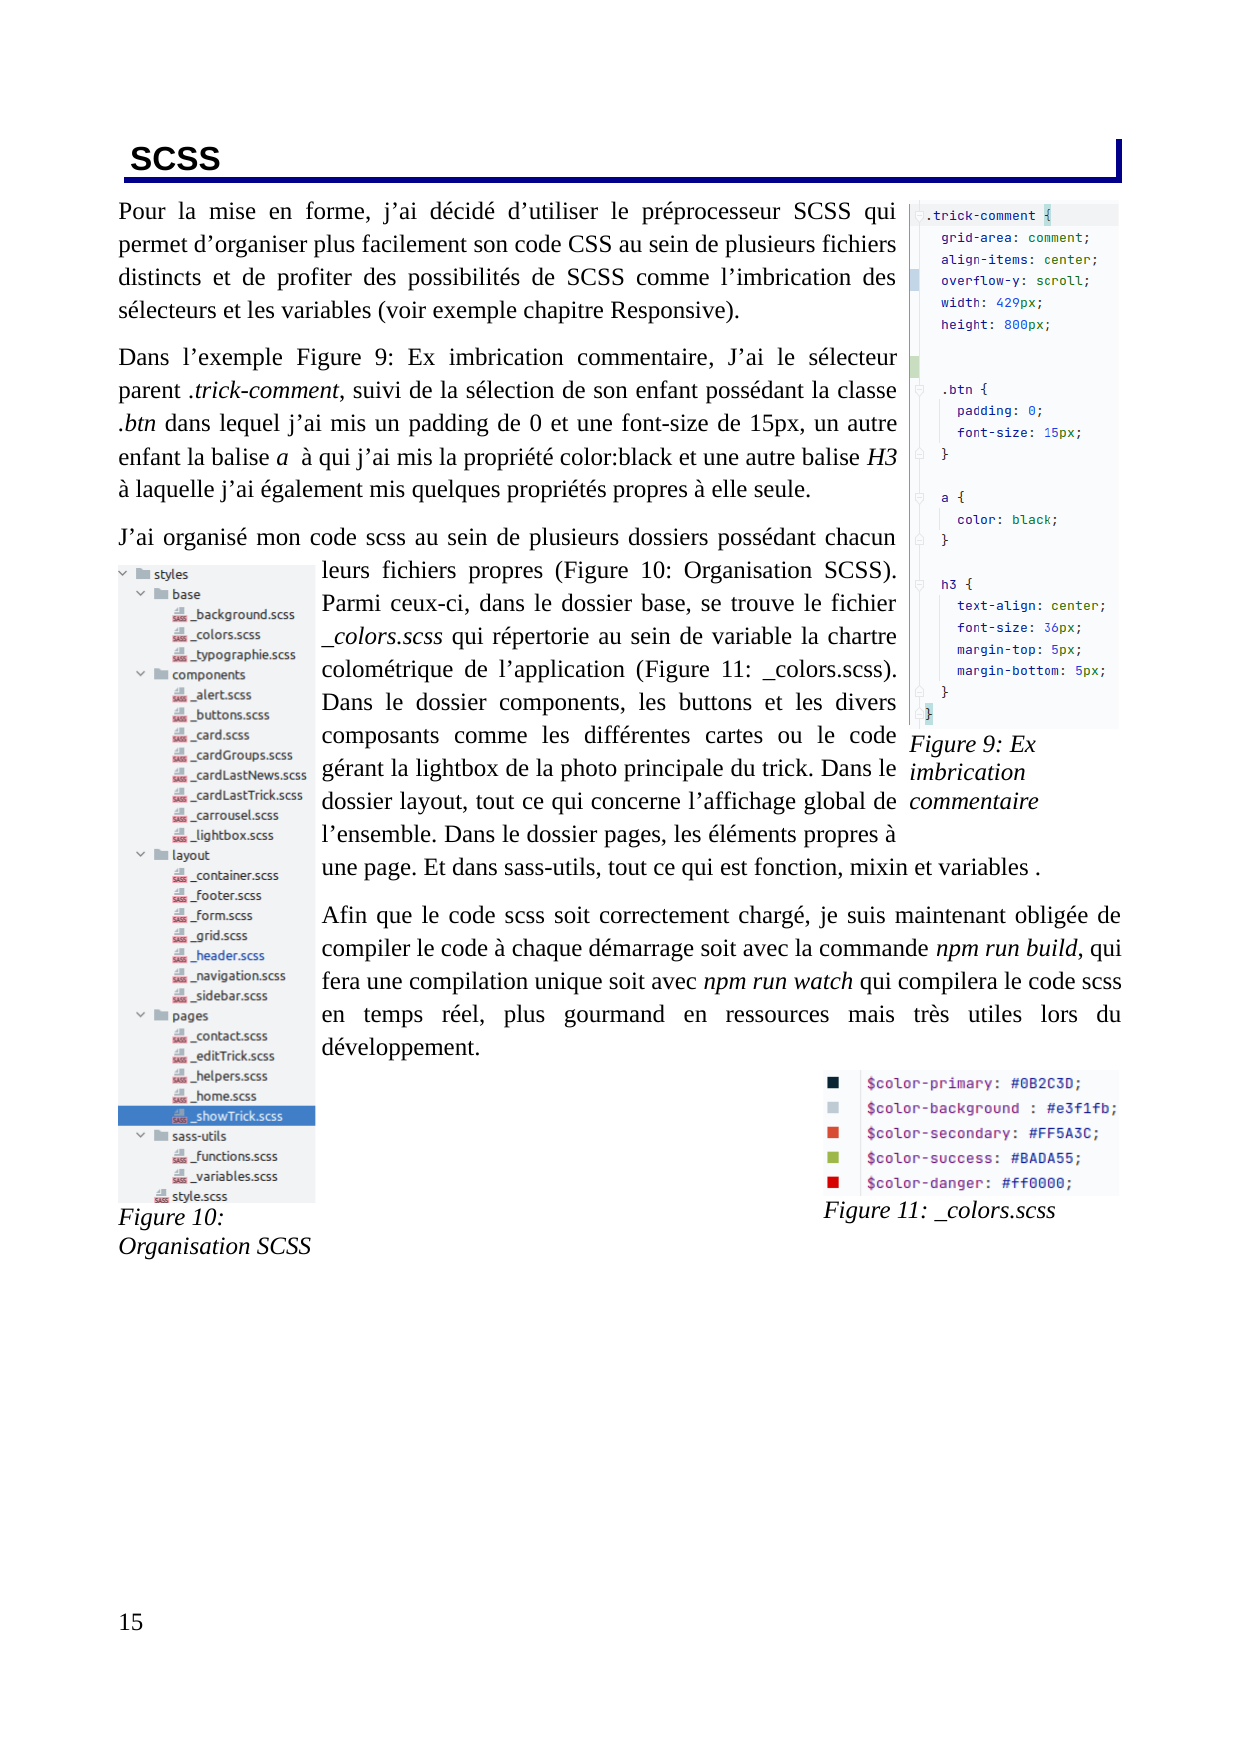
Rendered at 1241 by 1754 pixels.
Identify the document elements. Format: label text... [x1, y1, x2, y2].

picture [909, 200, 1119, 729]
text Figure 10: Organisation SCSS [118, 1203, 316, 1260]
subtitle SCSS [118, 139, 1116, 177]
text Pour la mise en forme, j’ai décidé d’utiliser le préprocesseur SCSS qui permet d’organiser plus facilement son code CSS au sein de plusieurs fichiers distincts et de profiter des possibilités de SCSS comme l’imbrication des sélecteurs et les variables (voir exemple chapitre Responsive). [118, 187, 1122, 324]
text Dans l’exemple Figure 9: Ex imbrication commentaire, J’ai le sélecteur parent .trick-comment, suivi de la sélection de son enfant possédant la classe .btn dans lequel j’ai mis un padding de 0 et une font-size de 15px, un autre enfant la balise a à qui j’ai mis la propriété color:black et une autre balise H3 à laquelle j’ai également mis quelques propriétés propres à elle seule. [118, 342, 909, 503]
text J’ai organisé mon code scss au sein de plusieurs dossiers possédant chacun leurs fichiers propres (Figure 10: Organisation SCSS). Parmi ceux-ci, dans le dossier base, se trouve le fichier _colors.scss qui répertorie au sein de variable la chartre colométrique de l’application (Figure 11: _colors.scss). Dans le dossier components, les buttons et les divers composants comme les différentes cartes ou le code gérant la lightbox de la photo principale du trick. Dans le dossier layout, tout ce qui concerne l’affichage global de l’ensemble. Dans le dossier pages, les éléments propres à une page. Et dans sass-utils, tout ce qui est fonction, mixin et variables . [118, 522, 1122, 881]
text [909, 815, 1118, 843]
text Figure 11: _colors.scss [823, 1196, 1119, 1224]
picture [823, 1070, 1120, 1196]
text Afin que le code scss soit correctement chargé, je suis maintenant obligée de compiler le code à chaque démarrage soit avec la commande npm run build, qui fera une compilation unique soit avec npm run watch qui compilera le code scss en temps réel, plus gourmand en ressources mais très utiles lors du développement. [316, 900, 1122, 1061]
text Figure 9: Ex imbrication commentaire [909, 729, 1118, 815]
picture [118, 565, 316, 1203]
